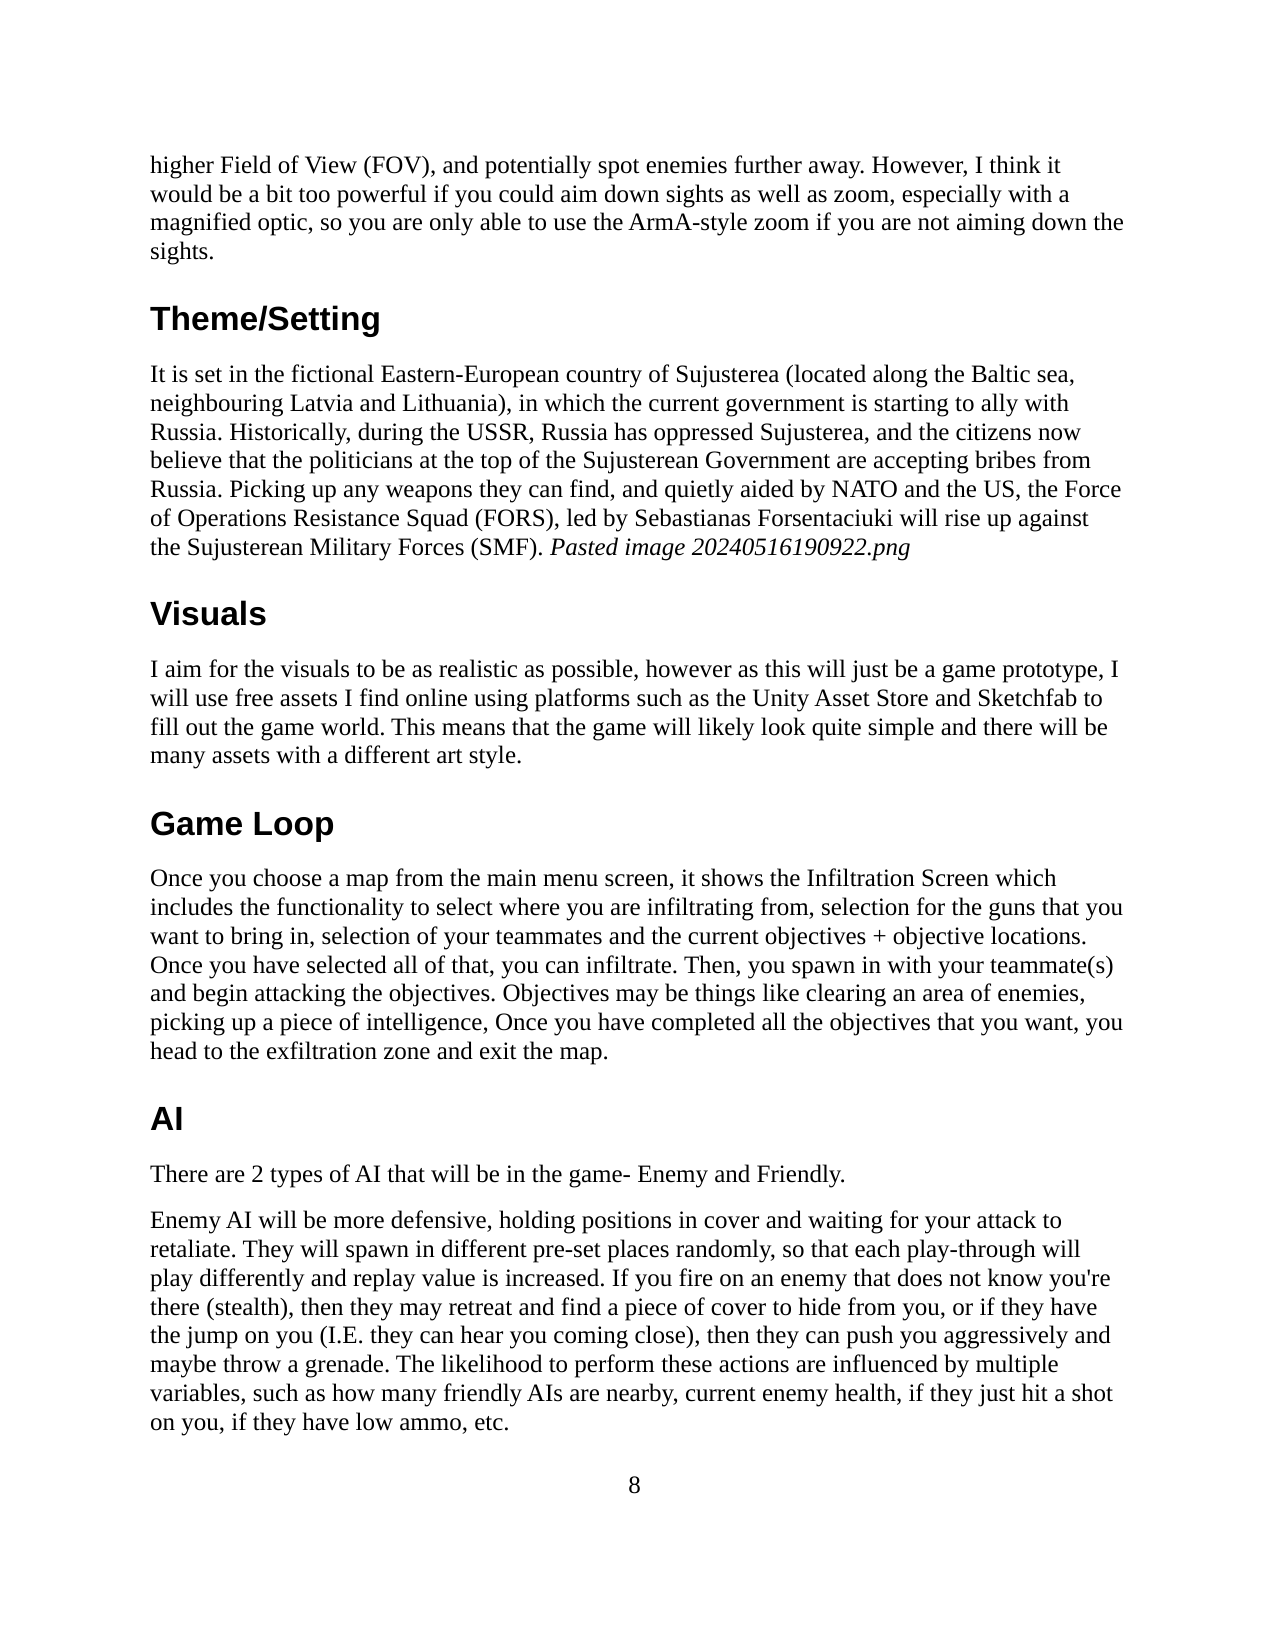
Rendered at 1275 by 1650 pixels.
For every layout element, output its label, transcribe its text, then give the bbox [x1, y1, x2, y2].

text Enemy AI will be more defensive, holding positions in cover and waiting for your attack to retaliate. They will spawn in different pre-set places randomly, so that each play-through will play differently and replay value is increased. If you fire on an enemy that does not know you're there (stealth), then they may retreat and find a piece of cover to hide from you, or if they have the jump on you (I.E. they can hear you coming close), then they can push you aggressively and maybe throw a grenade. The likelihood to perform these actions are influenced by multiple variables, such as how many friendly AIs are nearby, current enemy health, if they just hit a shot on you, if they have low ammo, etc. [150, 1205, 1125, 1435]
text It is set in the fictional Eastern-European country of Sujusterea (located along the Baltic sea, neighbouring Latvia and Lithuania), in which the current government is starting to ally with Russia. Historically, during the USSR, Russia has oppressed Sujusterea, and the citizens now believe that the politicians at the top of the Sujusterean Government are accepting bribes from Russia. Picking up any weapons they can find, and quietly aided by NATO and the US, the Force of Operations Resistance Squad (FORS), led by Sebastianas Forsentaciuki will rise up against the Sujusterean Military Forces (SMF). Pasted image 20240516190922.png [150, 359, 1125, 560]
subtitle Theme/Setting [150, 299, 1125, 338]
subtitle Visuals [150, 594, 1125, 633]
text Once you choose a map from the main menu screen, it shows the Infiltration Screen which includes the functionality to select where you are infiltrating from, selection for the guns that you want to bring in, selection of your teammates and the current objectives + objective locations. Once you have selected all of that, you can infiltrate. Then, you spawn in with your teammate(s) and begin attacking the objectives. Objectives may be things like clearing an area of enemies, picking up a piece of intelligence, Once you have completed all the objectives that you want, you head to the exfiltration zone and exit the map. [150, 863, 1125, 1065]
text higher Field of View (FOV), and potentially spot enemies further away. However, I think it would be a bit too powerful if you could aim down sights as well as zoom, especially with a magnified optic, so you are only able to use the ArmA-style zoom if you are not aiming down the sights. [150, 150, 1125, 265]
text There are 2 types of AI that will be in the game- Enemy and Friendly. [150, 1159, 1125, 1187]
subtitle Game Loop [150, 803, 1125, 842]
subtitle AI [150, 1099, 1125, 1137]
text I aim for the visuals to be as realistic as possible, however as this will just be a game prototype, I will use free assets I find online using platforms such as the Unity Asset Store and Sketchfab to fill out the game world. This means that the game will likely look quite simple and there will be many assets with a different art style. [150, 654, 1125, 769]
